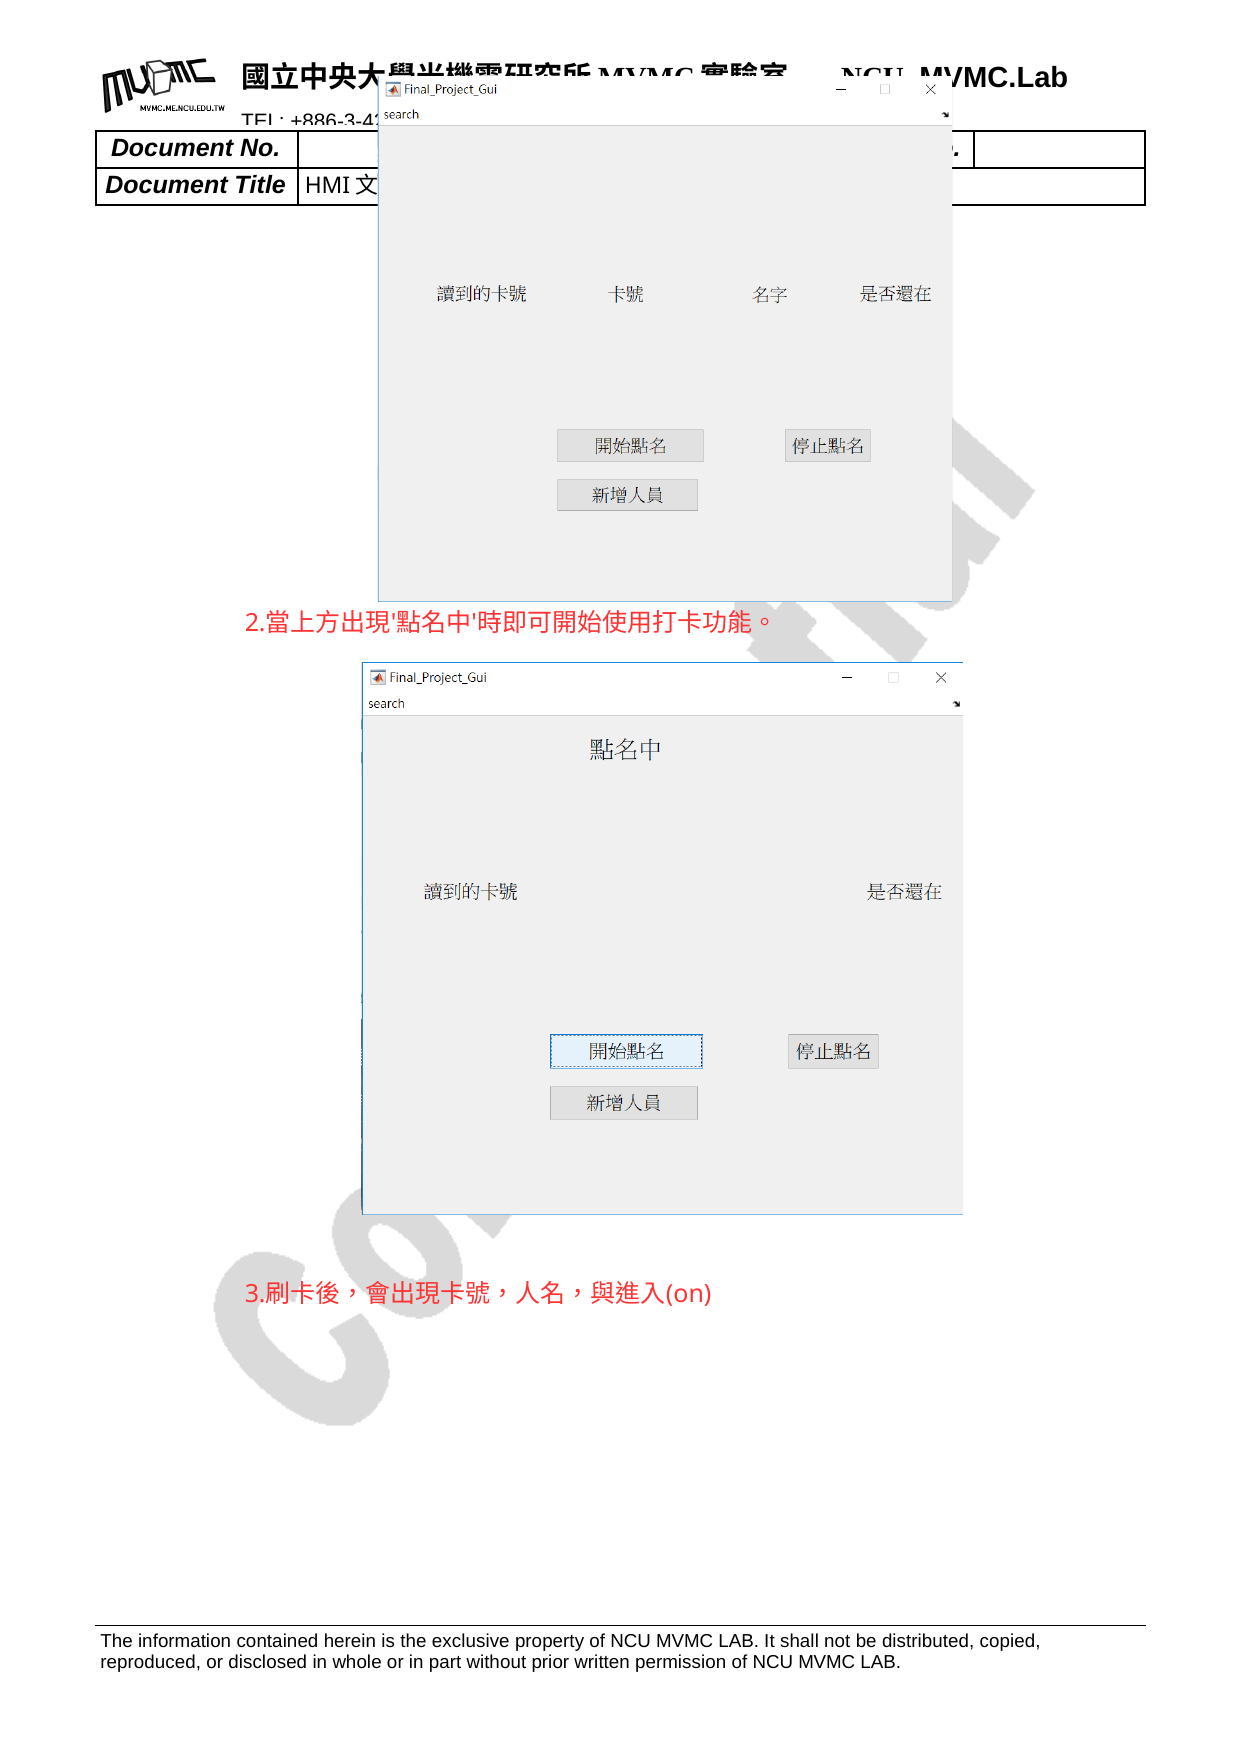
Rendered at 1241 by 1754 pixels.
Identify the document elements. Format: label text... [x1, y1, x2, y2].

picture [94, 1626, 1146, 1683]
picture [94, 47, 1146, 1625]
text 3.刷卡後，會出現卡號，人名，與進入(on) [244, 1274, 1146, 1310]
picture [975, 132, 1144, 167]
picture [97, 132, 297, 167]
text 2.當上方出現'點名中'時即可開始使用打卡功能。 [244, 241, 1146, 638]
picture [97, 169, 297, 204]
